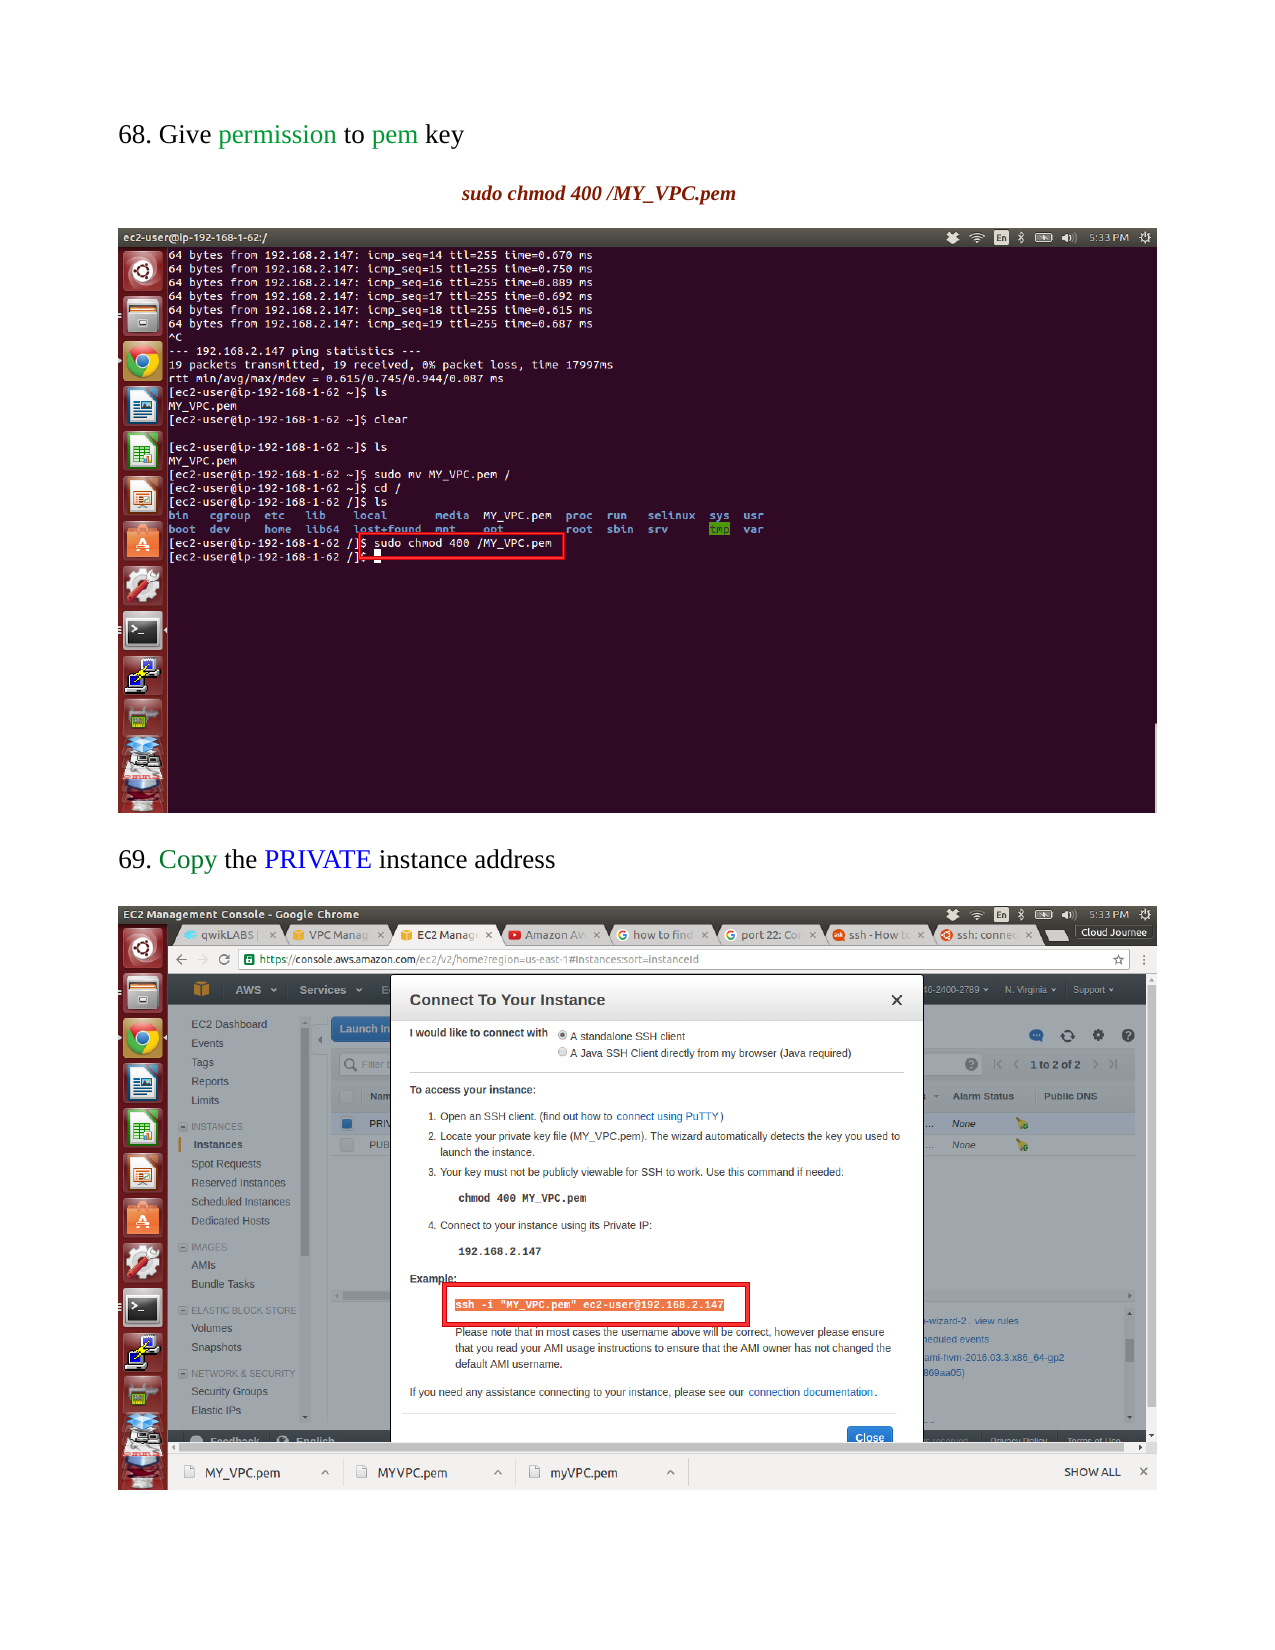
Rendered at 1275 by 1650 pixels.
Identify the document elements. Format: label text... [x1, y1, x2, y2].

picture [118, 228, 1157, 813]
picture [118, 906, 1157, 1490]
text 68. Give permission to pem key [118, 118, 1157, 149]
text 69. Copy the PRIVATE instance address [118, 844, 1157, 875]
text sudo chmod 400 /MY_VPC.pem [118, 180, 1157, 204]
